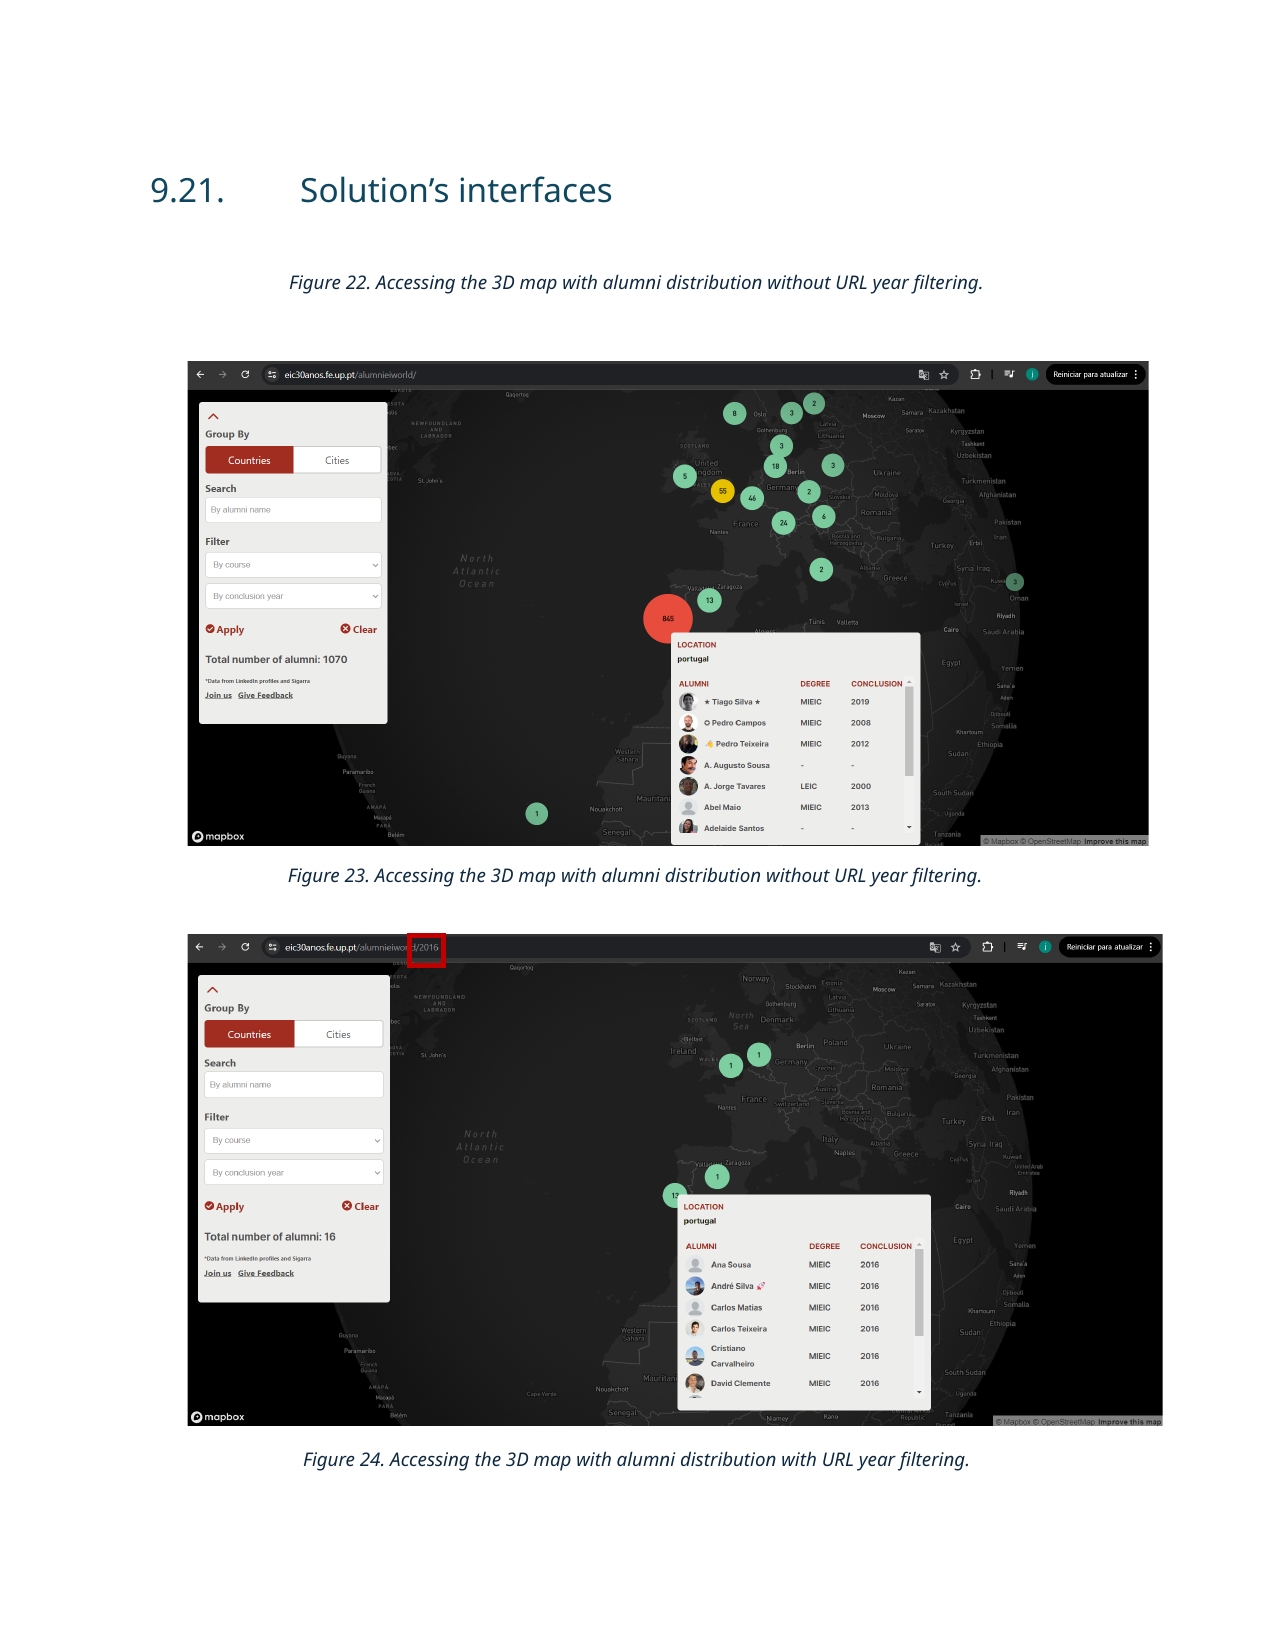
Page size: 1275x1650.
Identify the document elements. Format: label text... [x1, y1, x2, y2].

text Figure 22. Accessing the 3D map with alumni distribution without URL year filtering. [150, 269, 1125, 294]
subtitle Solution’s interfaces [150, 167, 1125, 212]
text Figure 23. Accessing the 3D map with alumni distribution without URL year filtering. [150, 863, 1125, 888]
text Figure 24. Accessing the 3D map with alumni distribution with URL year filtering. [150, 1446, 1125, 1472]
